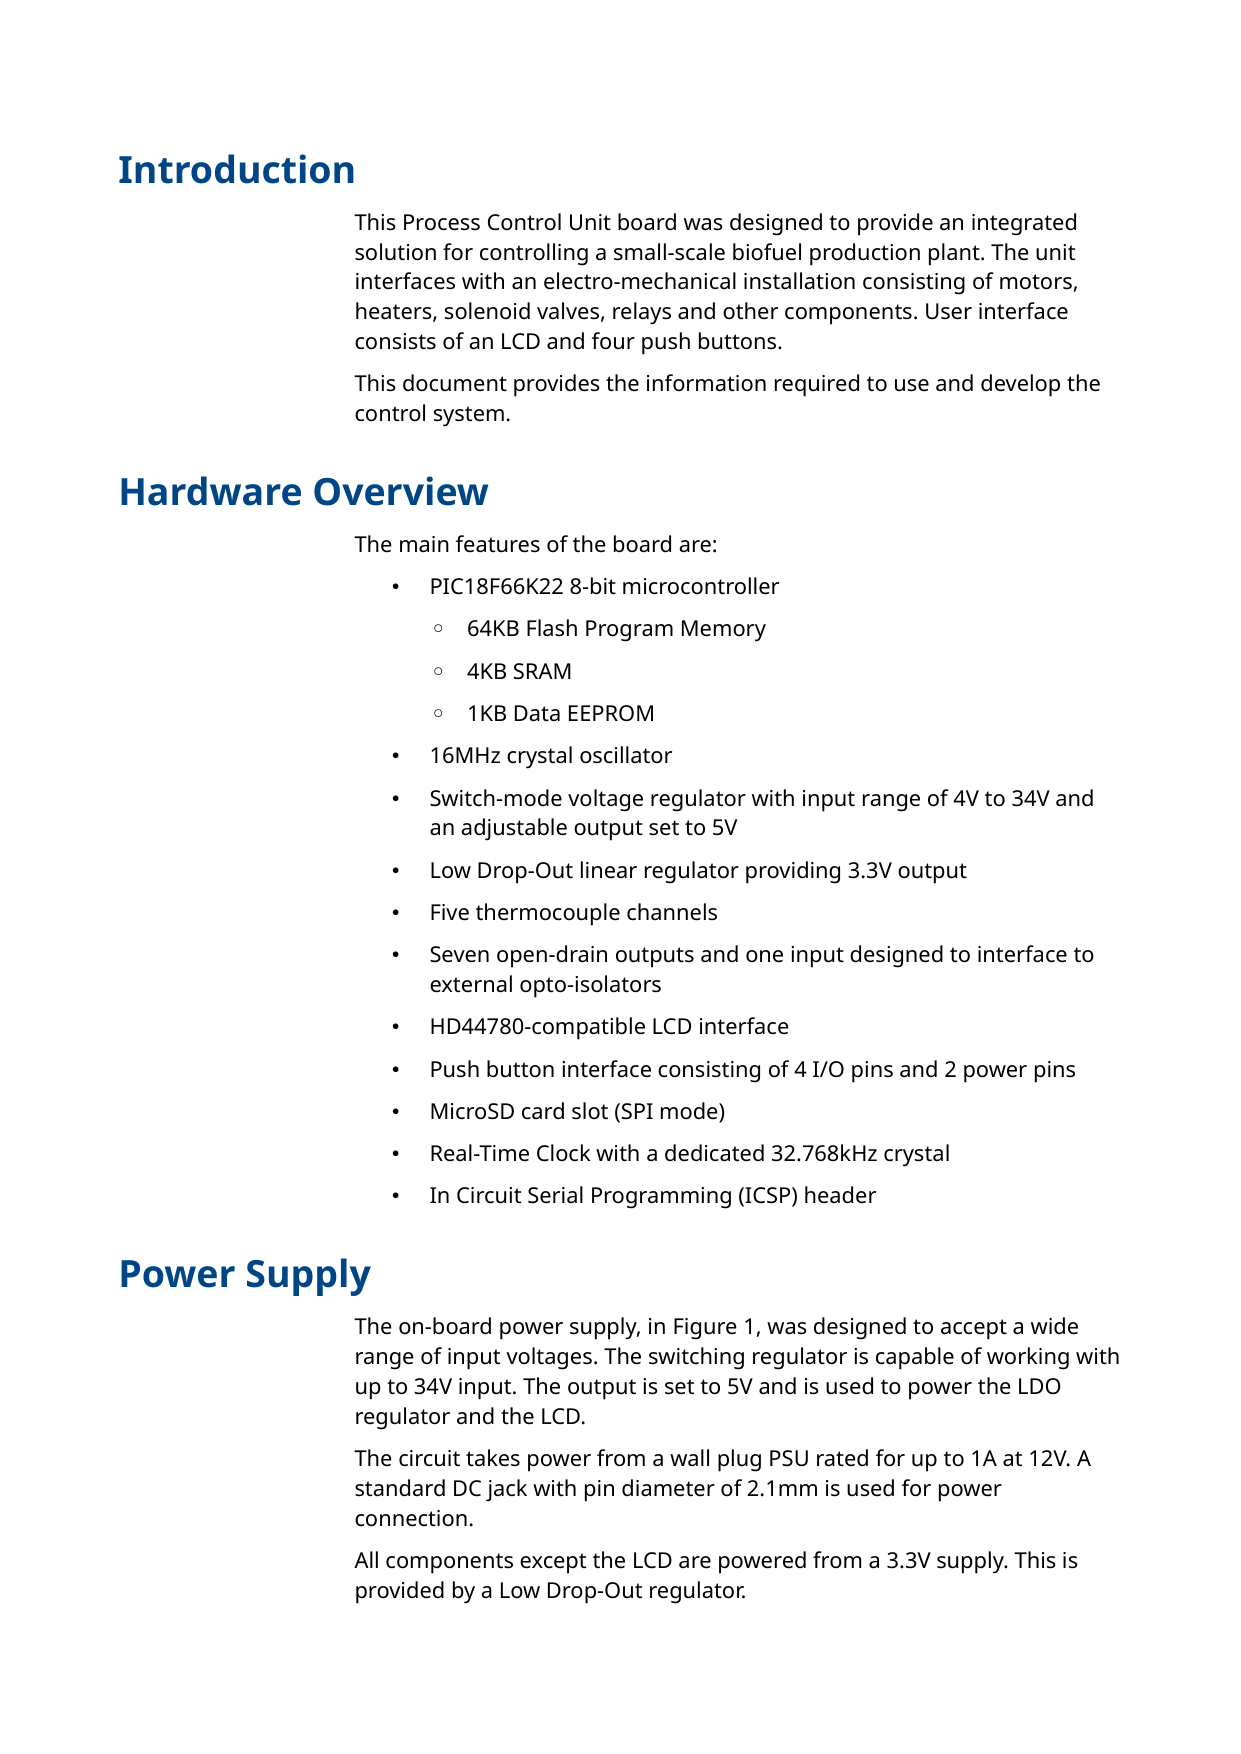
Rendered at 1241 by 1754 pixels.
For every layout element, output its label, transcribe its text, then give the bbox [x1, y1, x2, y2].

text This document provides the information required to use and develop the control system. [354, 368, 1122, 428]
list HD44780-compatible LCD interface [392, 1011, 1122, 1041]
list Low Drop-Out linear regulator providing 3.3V output [392, 854, 1122, 884]
list Five thermocouple channels [392, 897, 1122, 927]
text The main features of the board are: [354, 529, 1122, 558]
list MicroSD card slot (SPI mode) [392, 1096, 1122, 1126]
text The on-board power supply, in Figure 1, was designed to accept a wide range of input voltages. The switching regulator is capable of working with up to 34V input. The output is set to 5V and is used to power the LDO regulator and the LCD. [354, 1311, 1122, 1430]
list 1KB Data EEPROM [429, 698, 1122, 728]
subtitle Hardware Overview [118, 465, 1122, 516]
list Seven open-drain outputs and one input designed to interface to external opto-isolators [392, 939, 1122, 999]
subtitle Introduction [118, 143, 1122, 194]
list Push button interface consisting of 4 I/O pins and 2 power pins [392, 1053, 1122, 1083]
text All components except the LCD are powered from a 3.3V supply. This is provided by a Low Drop-Out regulator. [354, 1545, 1122, 1604]
list In Circuit Serial Programming (ICSP) header [392, 1180, 1122, 1210]
text This Process Control Unit board was designed to provide an integrated solution for controlling a small-scale biofuel production plant. The unit interfaces with an electro-mechanical installation consisting of motors, heaters, solenoid valves, relays and other components. User interface consists of an LCD and four push buttons. [354, 207, 1122, 356]
list 64KB Flash Program Memory [429, 613, 1122, 643]
list 16MHz crystal oscillator [392, 740, 1122, 770]
list PIC18F66K22 8-bit microcontroller [392, 571, 1122, 601]
subtitle Power Supply [118, 1248, 1122, 1299]
list Real-Time Clock with a dedicated 32.768kHz crystal [392, 1138, 1122, 1168]
text The circuit takes power from a wall plug PSU rated for up to 1A at 12V. A standard DC jack with pin diameter of 2.1mm is used for power connection. [354, 1443, 1122, 1532]
list Switch-mode voltage regulator with input range of 4V to 34V and an adjustable output set to 5V [392, 782, 1122, 842]
list 4KB SRAM [429, 656, 1122, 685]
